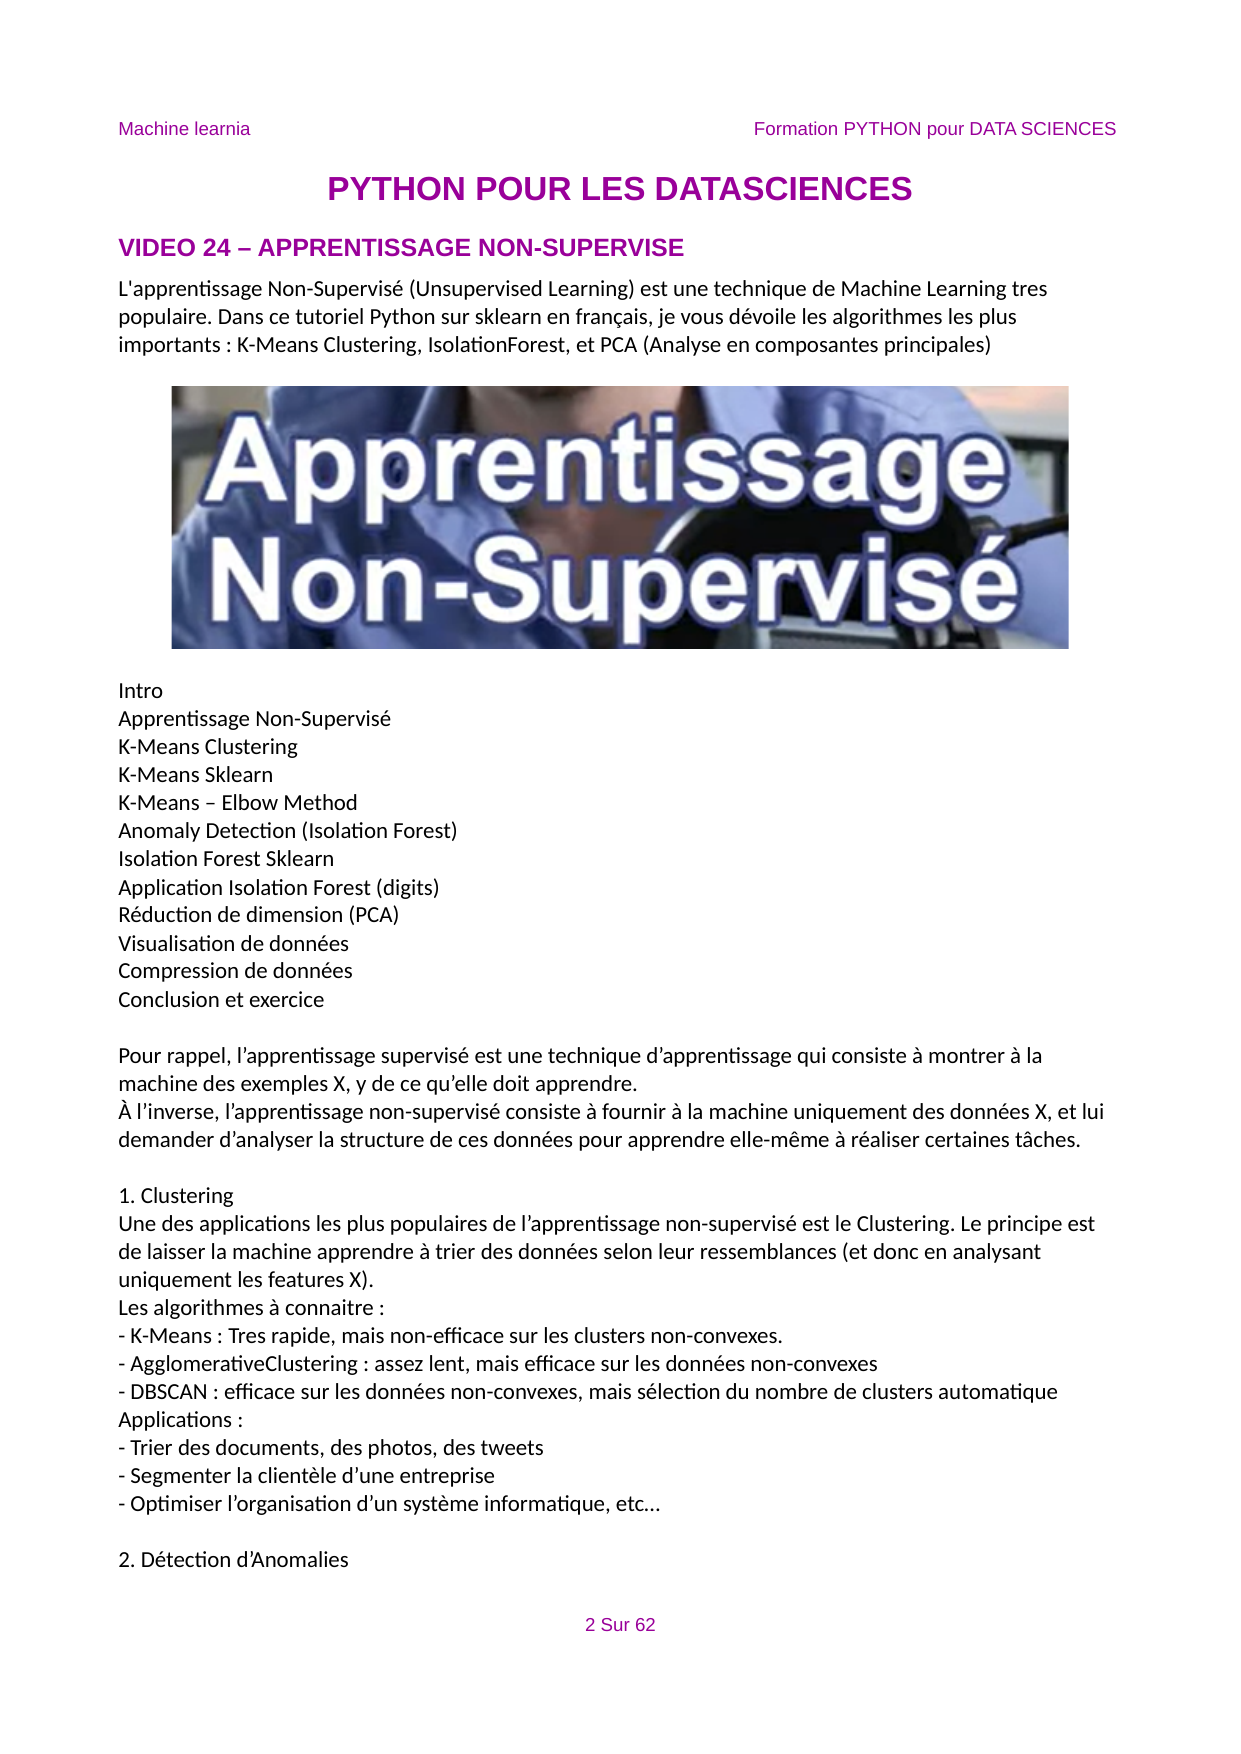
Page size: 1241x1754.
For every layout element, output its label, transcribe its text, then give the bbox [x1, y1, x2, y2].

text 1. Clustering [118, 1181, 1122, 1209]
text Les algorithmes à connaitre : [118, 1293, 1122, 1321]
text - DBSCAN : efficace sur les données non-convexes, mais sélection du nombre de clusters automatique [118, 1377, 1122, 1405]
text Visualisation de données [118, 929, 1122, 957]
subtitle VIDEO 24 – APPRENTISSAGE NON-SUPERVISE [118, 233, 1122, 261]
text - K-Means : Tres rapide, mais non-efficace sur les clusters non-convexes. [118, 1321, 1122, 1349]
text K-Means Sklearn [118, 761, 1122, 788]
text 2. Détection d’Anomalies [118, 1545, 1122, 1573]
text Applications : [118, 1405, 1122, 1433]
text L'apprentissage Non-Supervisé (Unsupervised Learning) est une technique de Machine Learning tres populaire. Dans ce tutoriel Python sur sklearn en français, je vous dévoile les algorithmes les plus importants : K-Means Clustering, IsolationForest, et PCA (Analyse en composantes principales) [118, 274, 1122, 358]
text Application Isolation Forest (digits) [118, 873, 1122, 901]
text À l’inverse, l’apprentissage non-supervisé consiste à fournir à la machine uniquement des données X, et lui demander d’analyser la structure de ces données pour apprendre elle-même à réaliser certaines tâches. [118, 1097, 1122, 1153]
text Apprentissage Non-Supervisé [118, 704, 1122, 732]
picture [171, 386, 1069, 649]
text Intro [118, 676, 1122, 704]
text Anomaly Detection (Isolation Forest) [118, 817, 1122, 844]
text Isolation Forest Sklearn [118, 844, 1122, 873]
text Conclusion et exercice [118, 985, 1122, 1013]
text Compression de données [118, 957, 1122, 985]
text Une des applications les plus populaires de l’apprentissage non-supervisé est le Clustering. Le principe est de laisser la machine apprendre à trier des données selon leur ressemblances (et donc en analysant uniquement les features X). [118, 1209, 1122, 1293]
text PYTHON POUR LES DATASCIENCES [118, 169, 1122, 208]
text - Optimiser l’organisation d’un système informatique, etc… [118, 1489, 1122, 1517]
text - Segmenter la clientèle d’une entreprise [118, 1461, 1122, 1489]
text Réduction de dimension (PCA) [118, 901, 1122, 929]
text - Trier des documents, des photos, des tweets [118, 1433, 1122, 1461]
text - AgglomerativeClustering : assez lent, mais efficace sur les données non-convexes [118, 1349, 1122, 1377]
text K-Means Clustering [118, 732, 1122, 761]
text Pour rappel, l’apprentissage supervisé est une technique d’apprentissage qui consiste à montrer à la machine des exemples X, y de ce qu’elle doit apprendre. [118, 1041, 1122, 1097]
text K-Means – Elbow Method [118, 788, 1122, 817]
